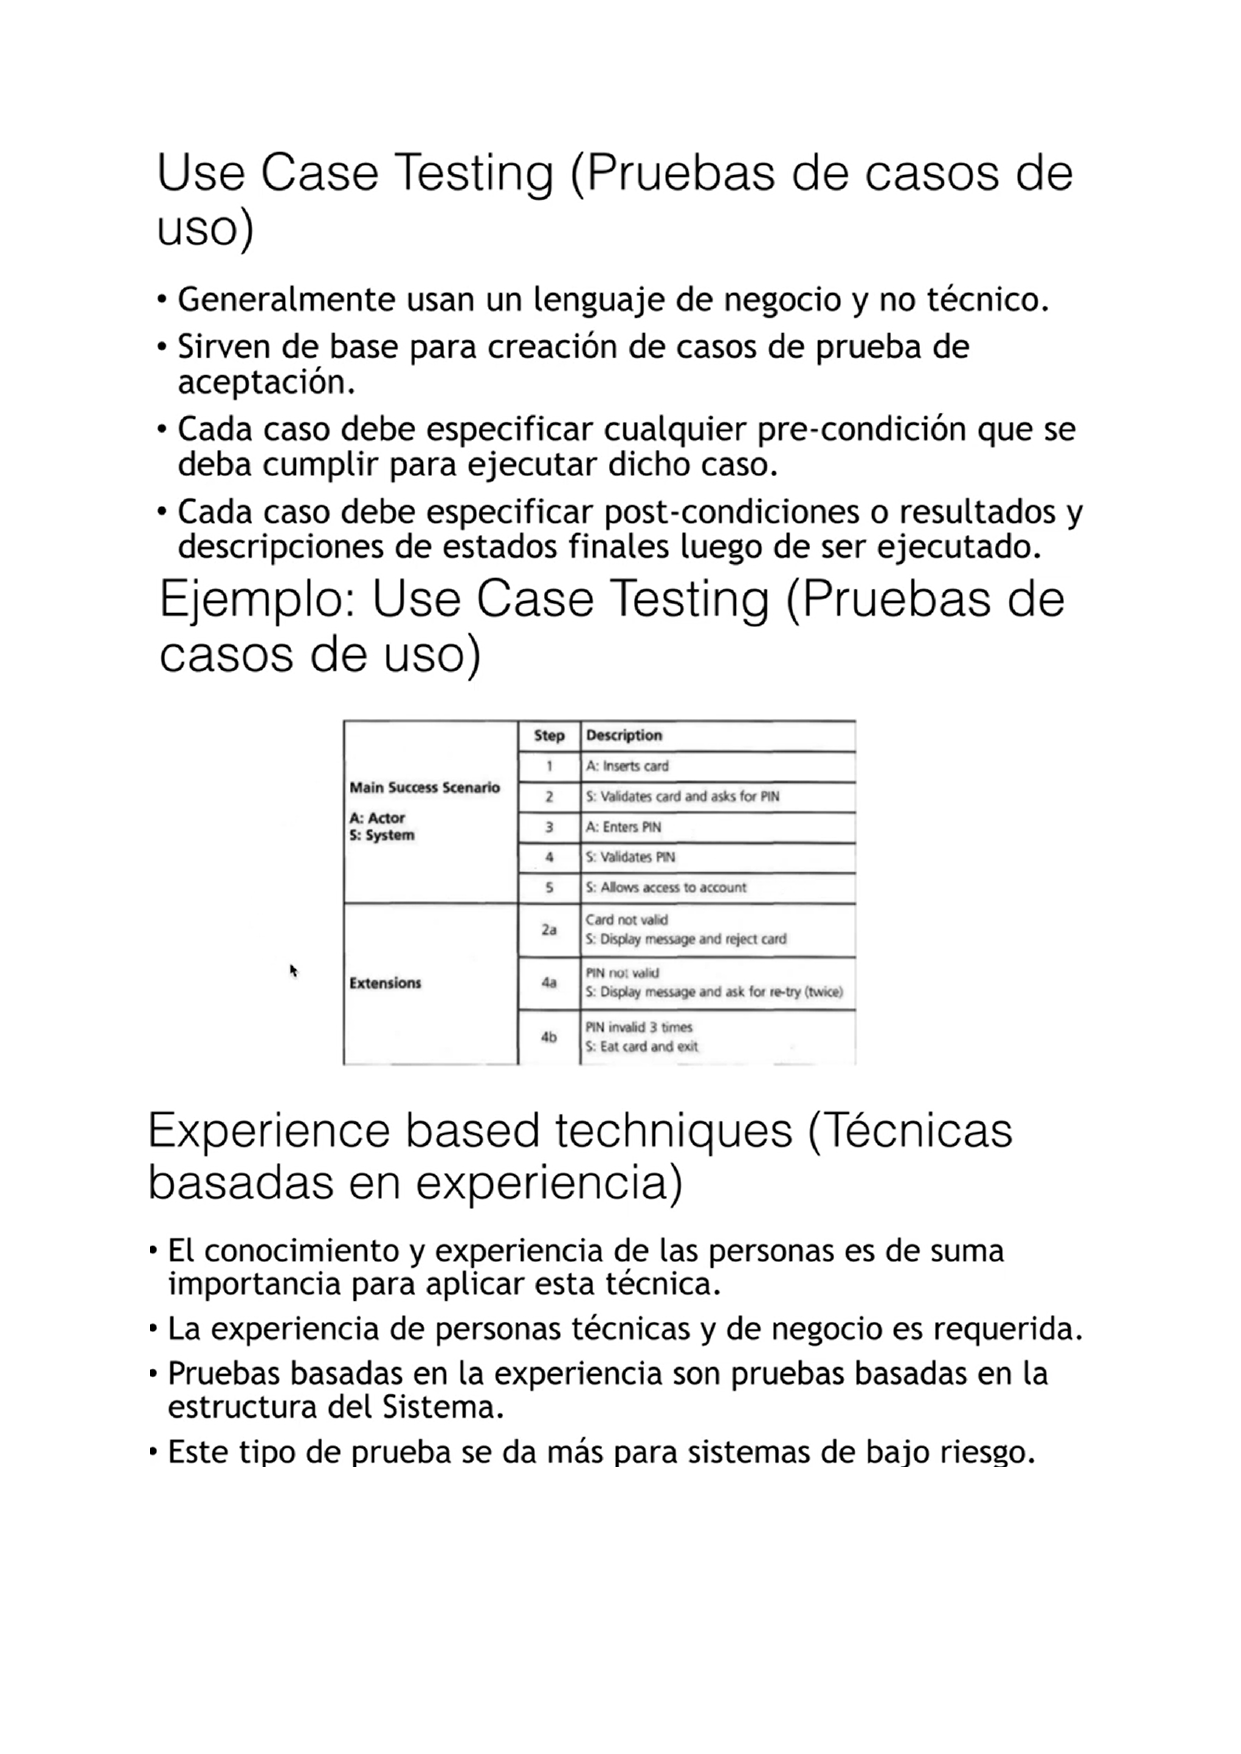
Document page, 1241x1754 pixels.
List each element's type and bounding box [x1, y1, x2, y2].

picture [150, 1108, 1091, 1467]
picture [150, 150, 1091, 569]
picture [150, 572, 1072, 1075]
